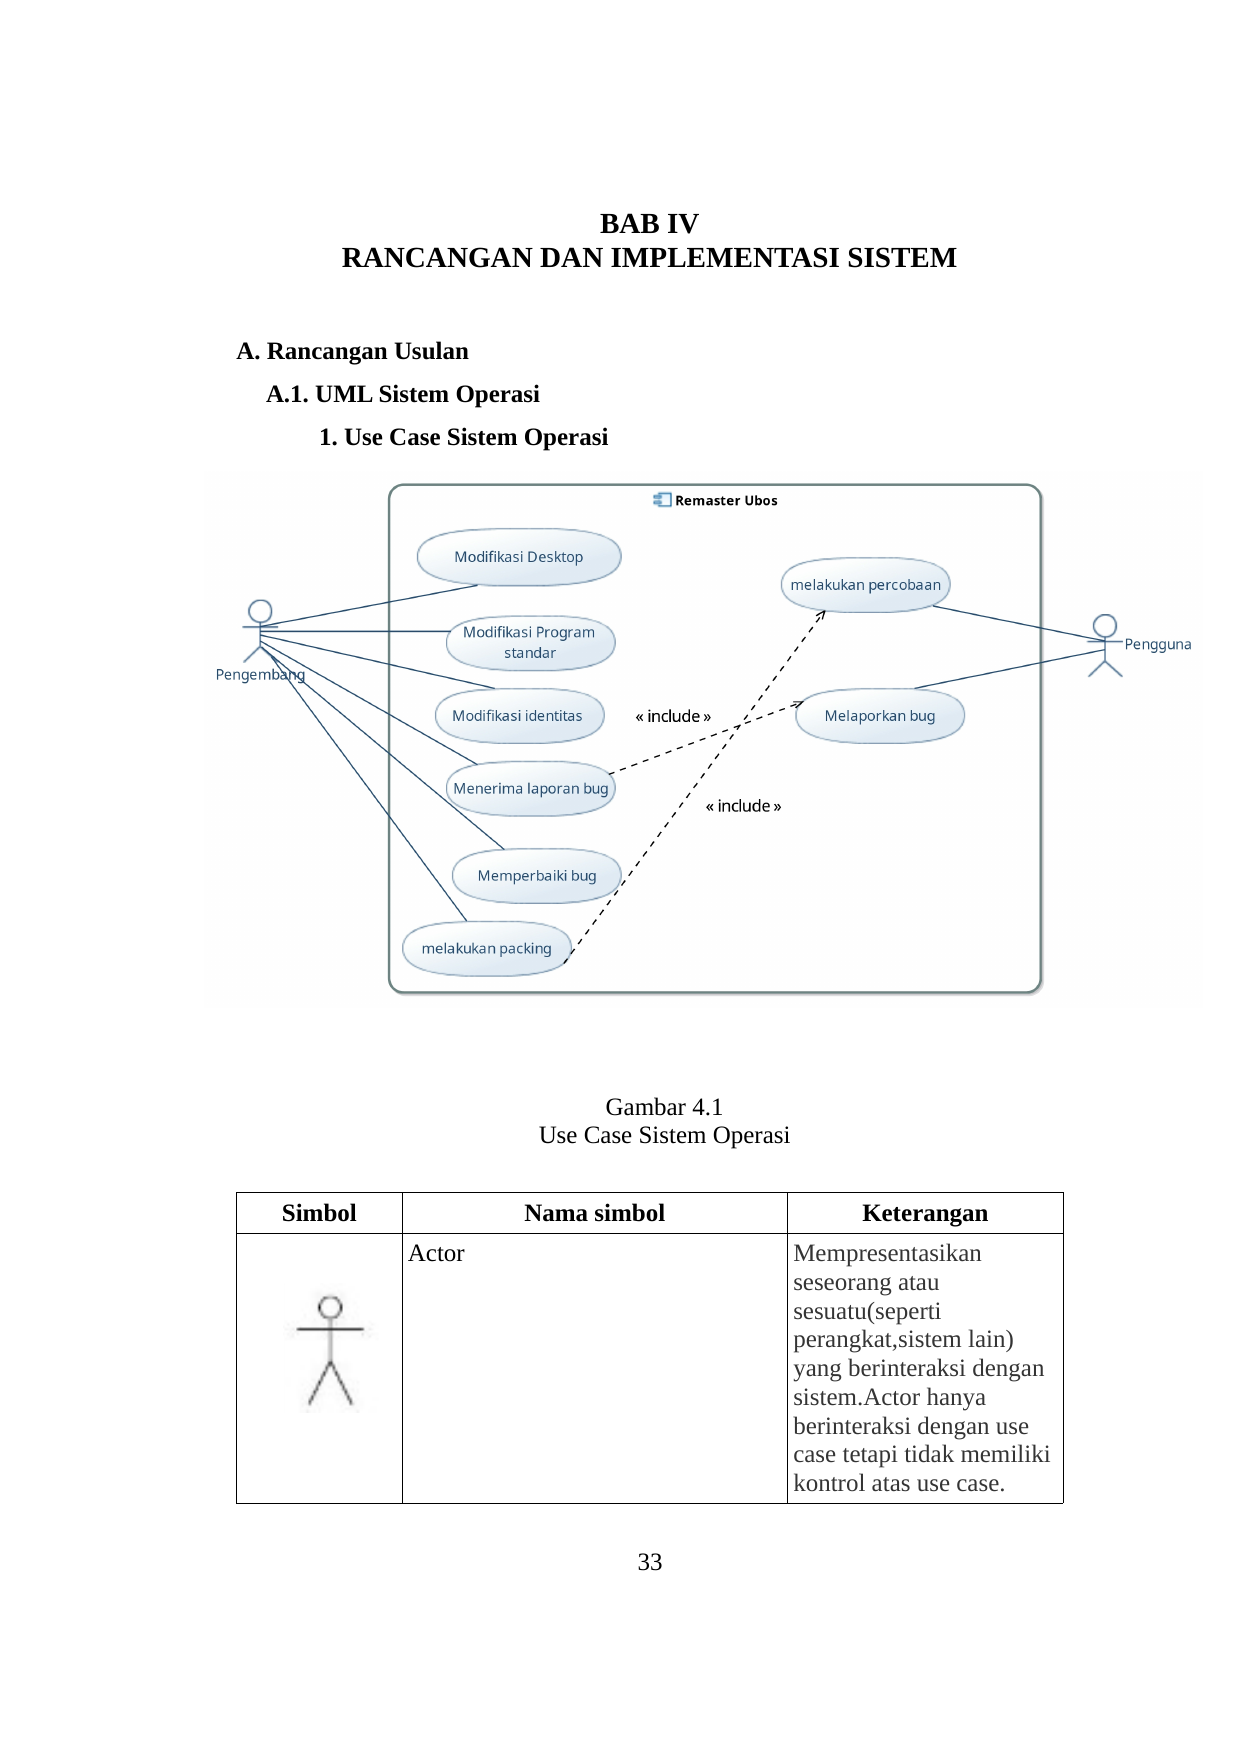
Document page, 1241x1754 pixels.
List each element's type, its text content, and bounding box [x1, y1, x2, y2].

picture [283, 1283, 379, 1413]
picture [203, 471, 1204, 1008]
text A. Rancangan Usulan [236, 336, 1063, 365]
table_header Keterangan [788, 1193, 1063, 1232]
table_cell [237, 1234, 402, 1503]
table_cell Actor [403, 1234, 787, 1503]
text Gambar 4.1 [266, 1092, 1063, 1120]
text BAB IV [236, 207, 1063, 240]
table_header Simbol [237, 1193, 402, 1232]
text Use Case Sistem Operasi [266, 1120, 1063, 1149]
text RANCANGAN DAN IMPLEMENTASI SISTEM [236, 240, 1063, 274]
text A.1. UML Sistem Operasi [266, 379, 1063, 408]
table_header Nama simbol [403, 1193, 787, 1232]
text 1. Use Case Sistem Operasi [319, 422, 1063, 451]
table_cell Mempresentasikan seseorang atau sesuatu(seperti perangkat,sistem lain) yang berinteraksi dengan sistem.Actor hanya berinteraksi dengan use case tetapi tidak memiliki kontrol atas use case. [788, 1234, 1063, 1503]
